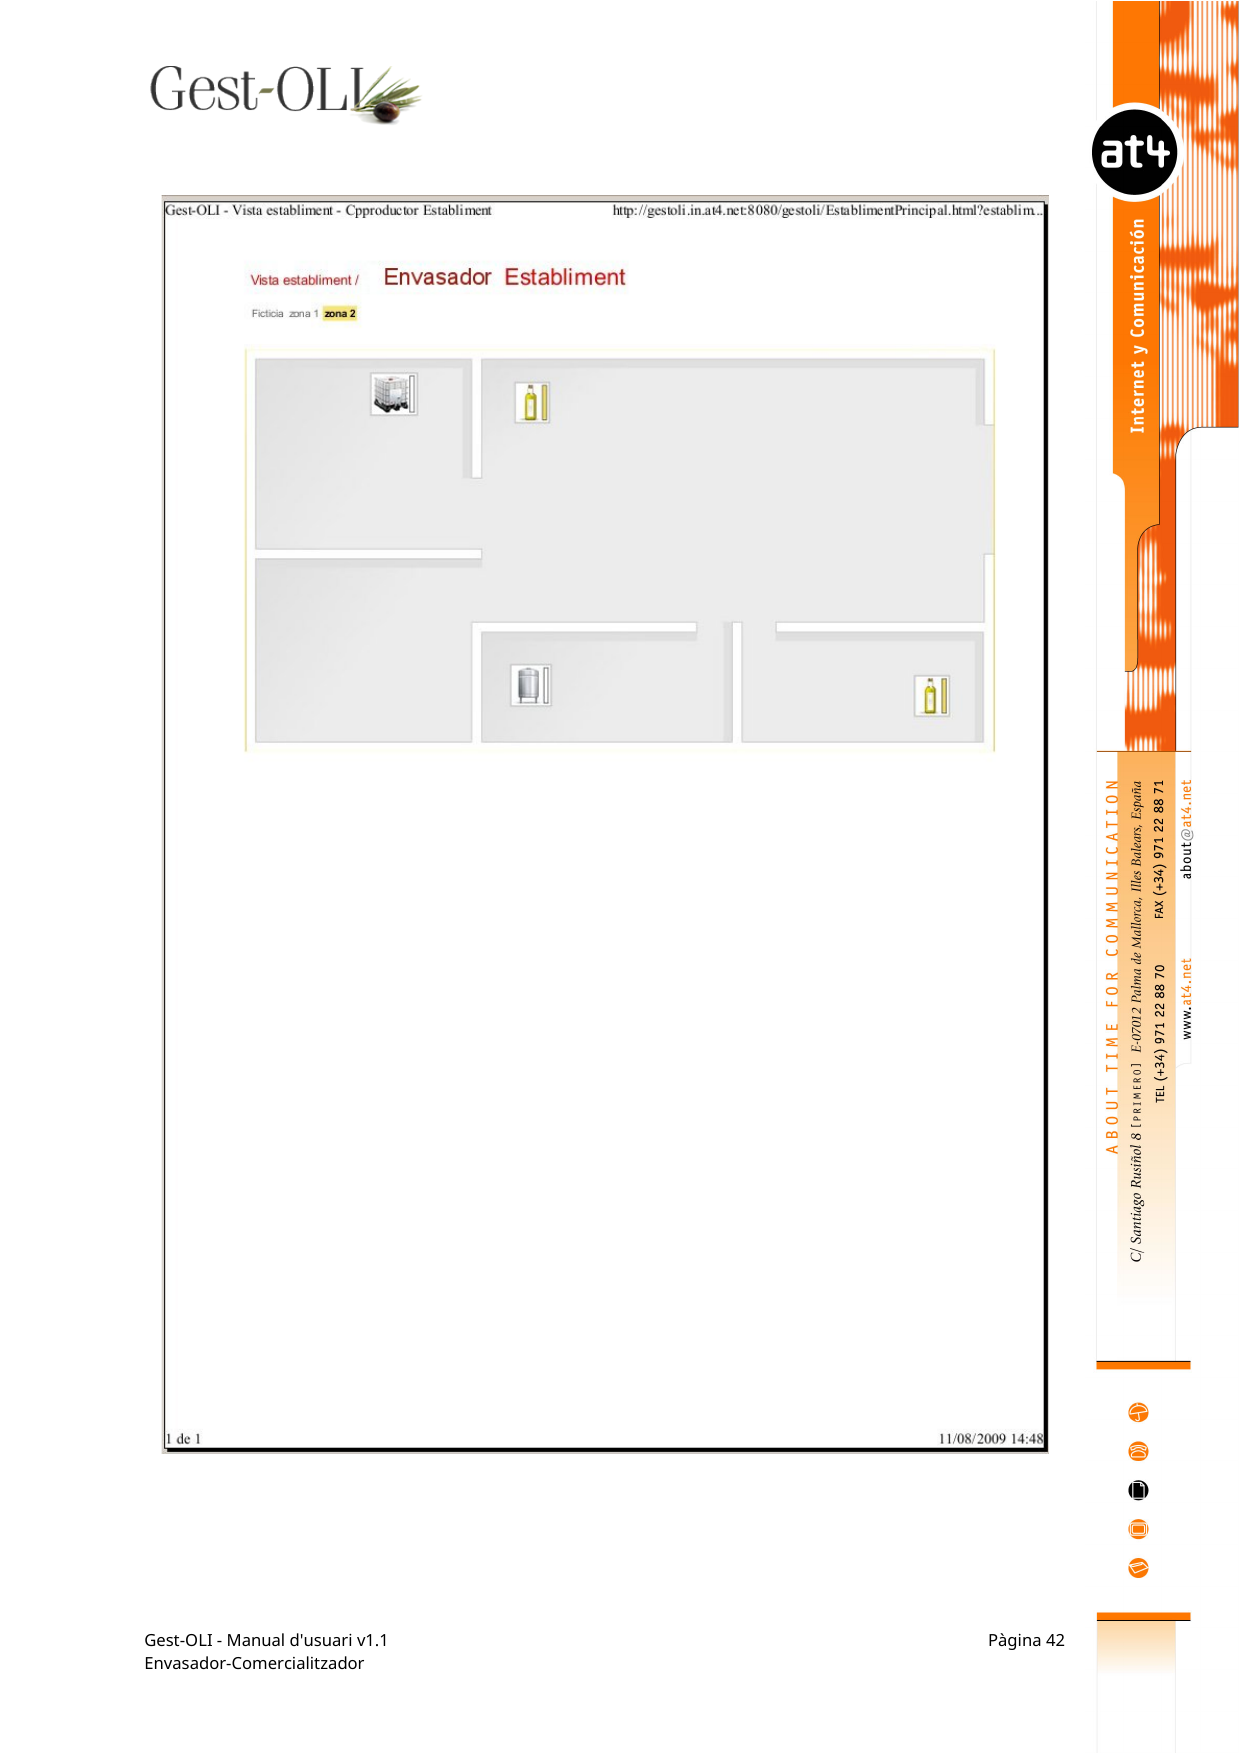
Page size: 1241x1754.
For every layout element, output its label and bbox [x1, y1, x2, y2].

picture [149, 66, 423, 126]
picture [161, 195, 1049, 1454]
picture [1085, 1, 1239, 1753]
